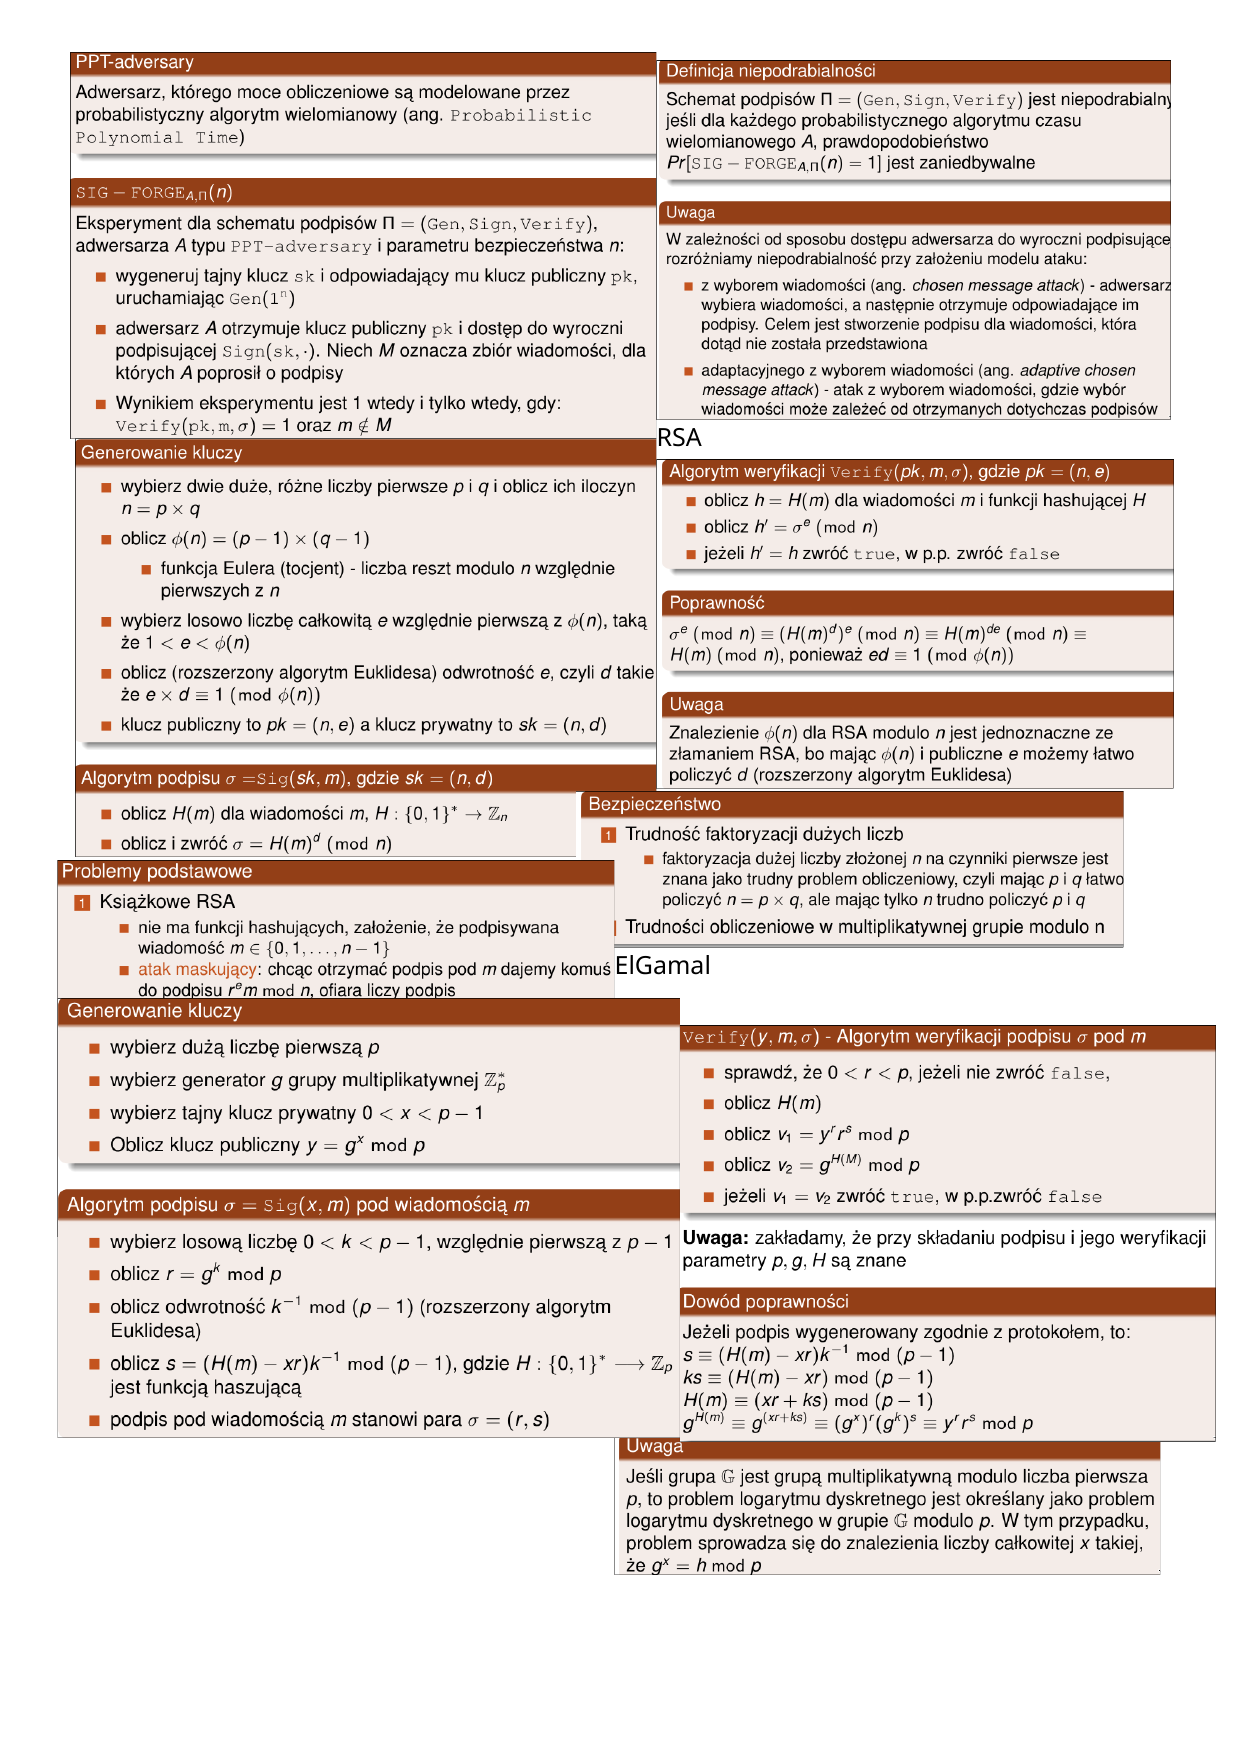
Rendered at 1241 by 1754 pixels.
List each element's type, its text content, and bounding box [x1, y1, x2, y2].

picture [57, 52, 1216, 1575]
text ElGamal [615, 863, 1211, 981]
text [59, 59, 75, 454]
text RSA [657, 59, 1211, 454]
